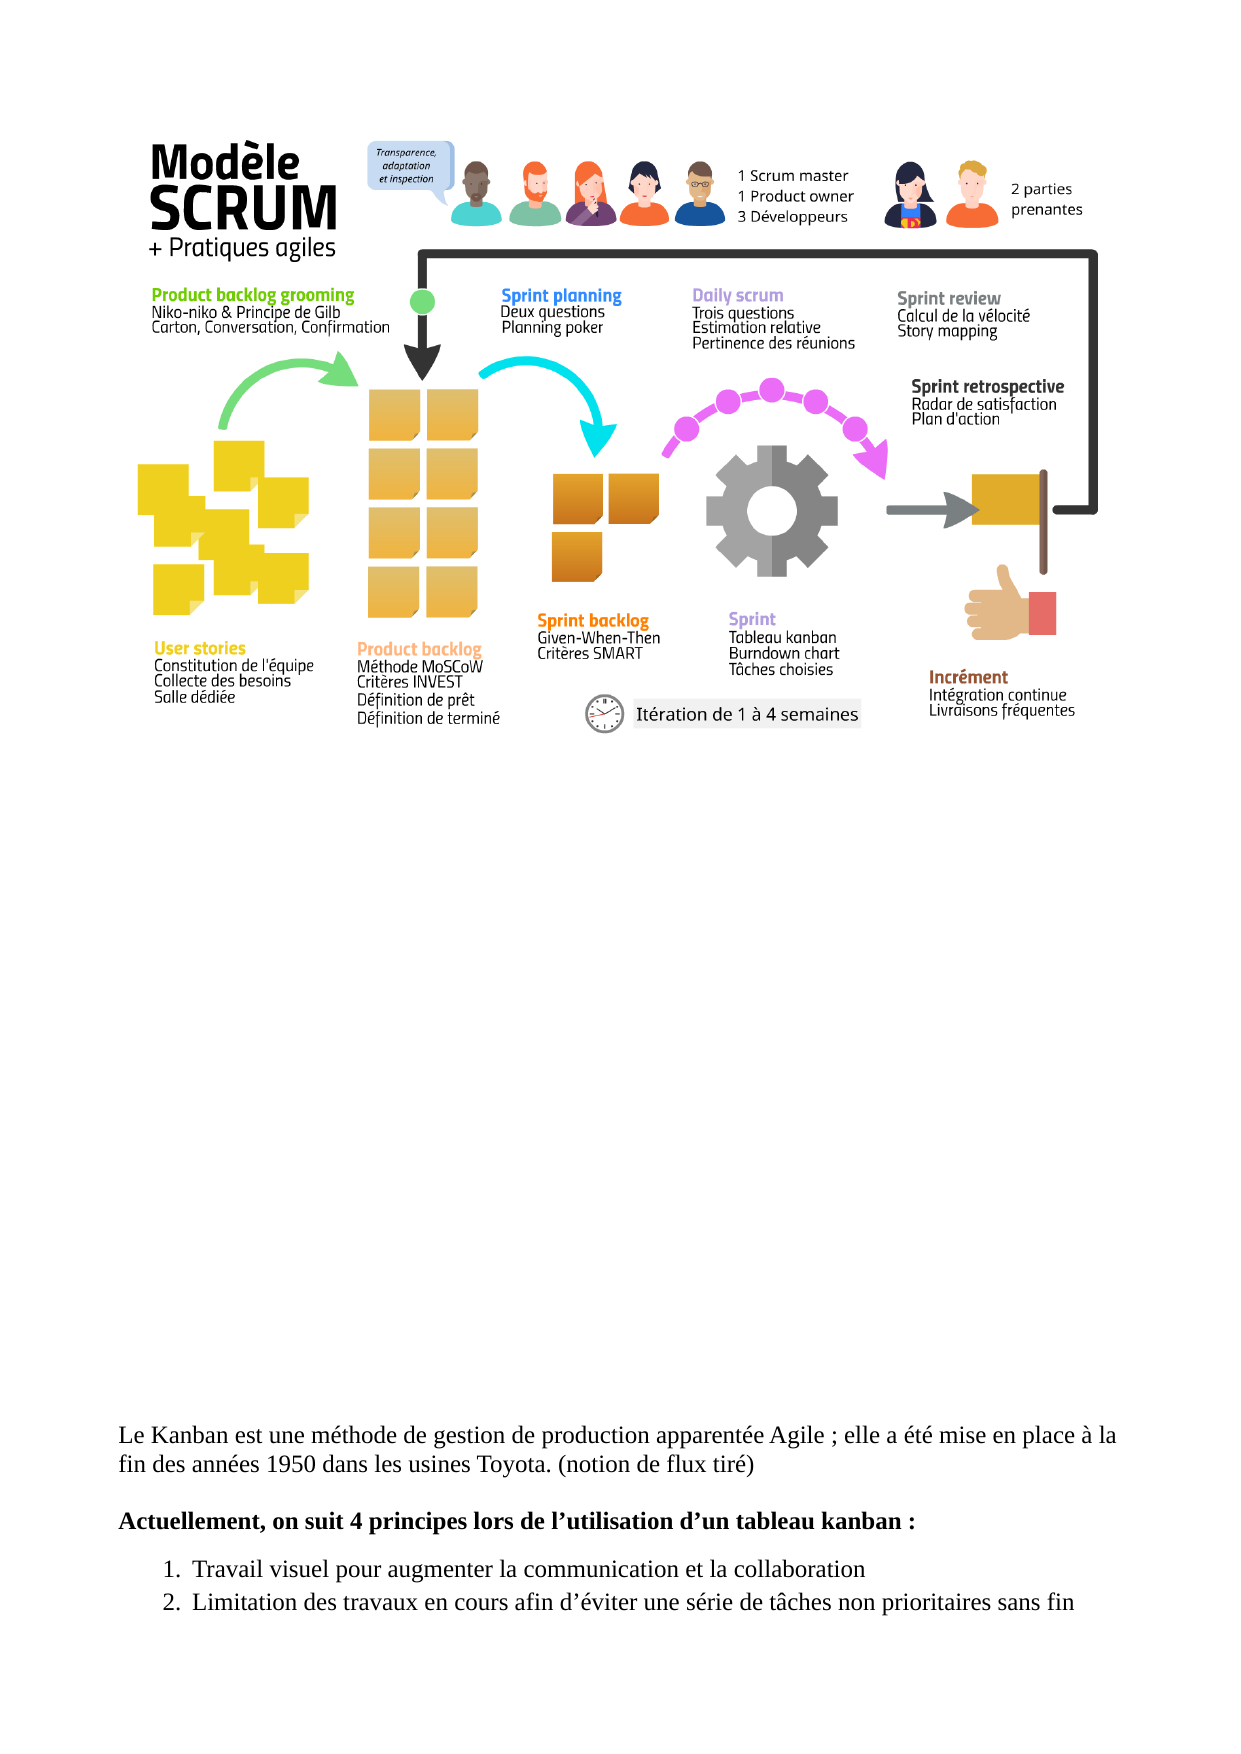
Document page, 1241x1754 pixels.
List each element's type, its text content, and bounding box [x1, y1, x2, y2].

picture [118, 118, 1123, 759]
text Actuellement, on suit 4 principes lors de l’utilisation d’un tableau kanban : [118, 1506, 1122, 1535]
list Limitation des travaux en cours afin d’éviter une série de tâches non prioritaires sans fin [162, 1587, 1122, 1616]
text Le Kanban est une méthode de gestion de production apparentée Agile ; elle a été mise en place à la fin des années 1950 dans les usines Toyota. (notion de flux tiré) [118, 1420, 1122, 1477]
list Travail visuel pour augmenter la communication et la collaboration [162, 1554, 1122, 1582]
